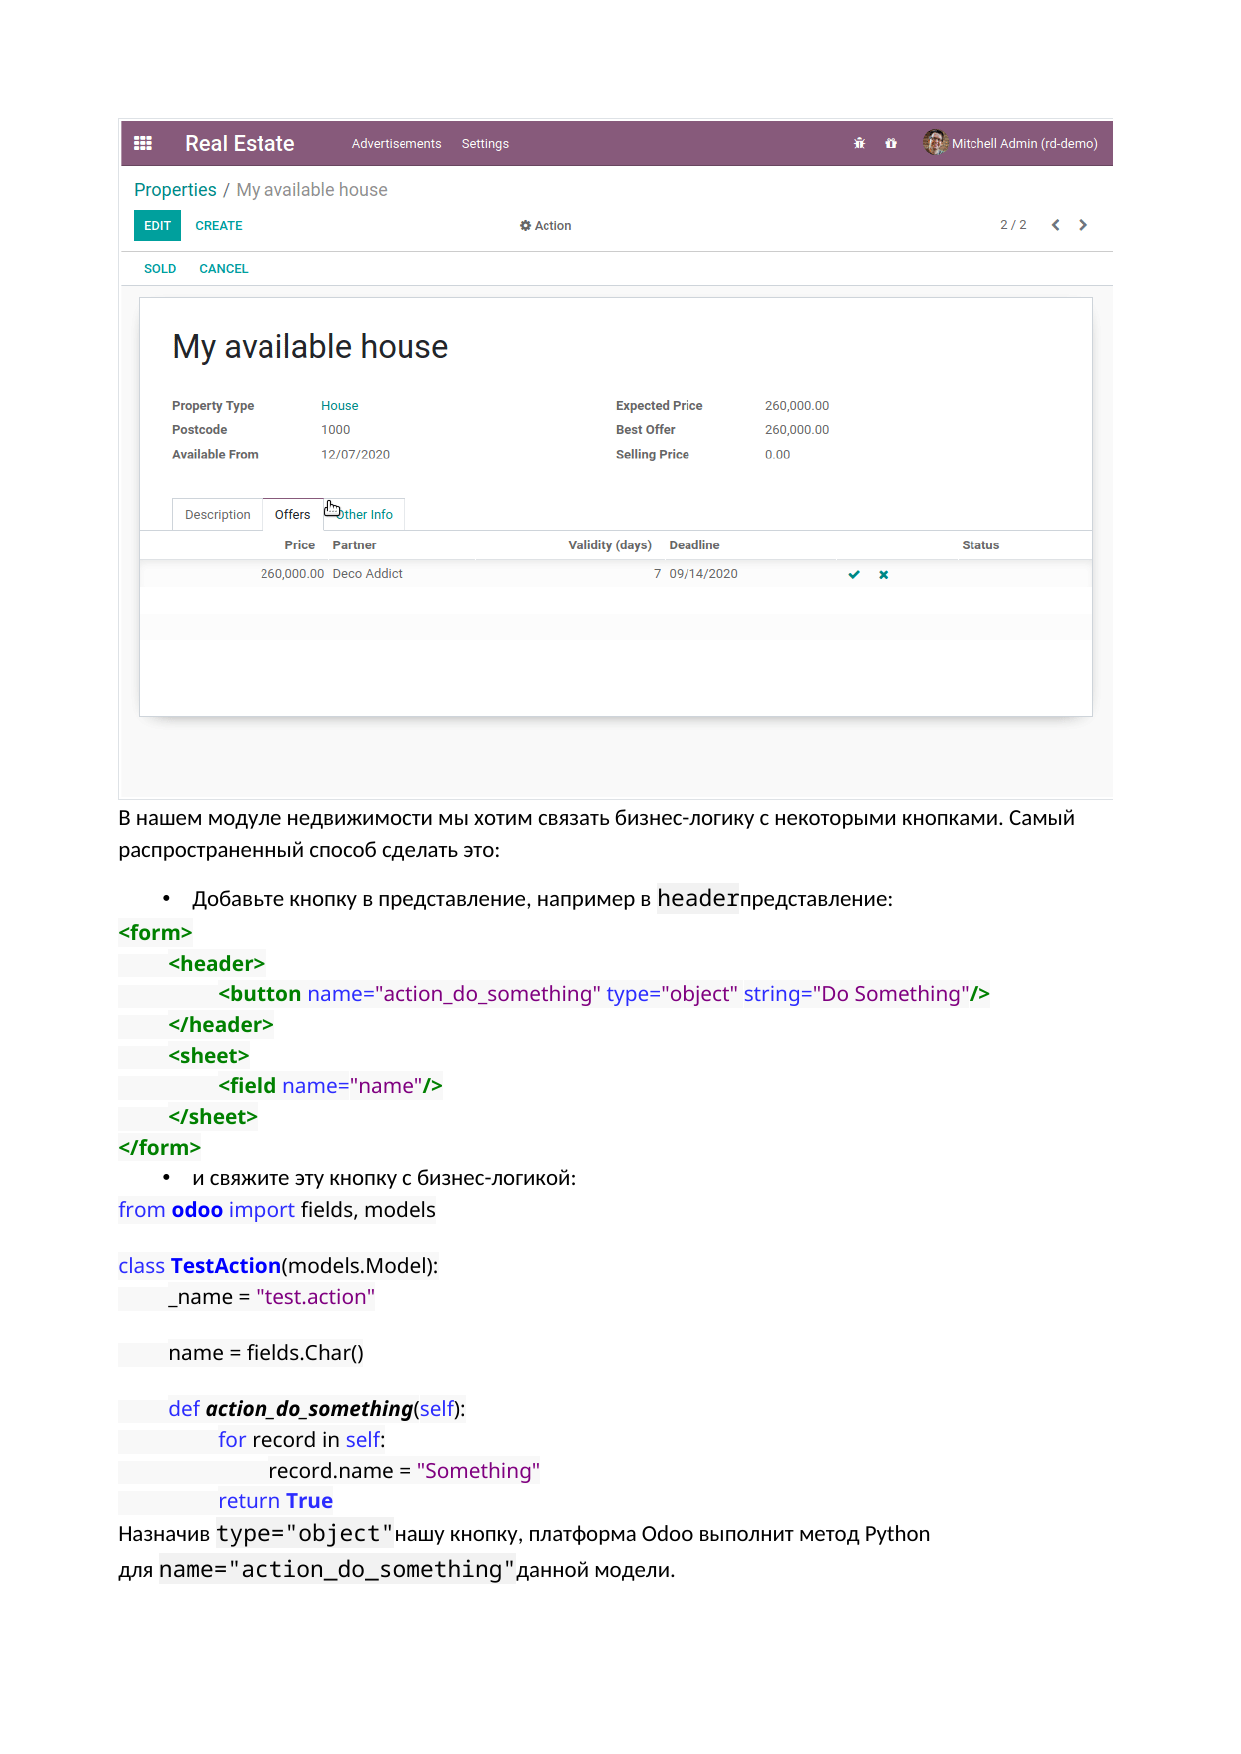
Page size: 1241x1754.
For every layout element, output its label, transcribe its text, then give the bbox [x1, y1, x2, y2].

text from odoo import fields, models [118, 1196, 1122, 1224]
text <sheet> [118, 1041, 1122, 1069]
picture [121, 121, 1113, 797]
list и свяжите эту кнопку с бизнес-логикой: [162, 1163, 1122, 1191]
text record.name = "Something" [118, 1456, 1122, 1484]
text name = fields.Char() [118, 1338, 1122, 1367]
text </sheet> [118, 1102, 1122, 1131]
text <field name="name"/> [118, 1071, 1122, 1100]
text return True [118, 1486, 1122, 1515]
text <form> [118, 918, 1122, 947]
text <header> [118, 949, 1122, 977]
text class TestAction(models.Model): [118, 1252, 1122, 1280]
text Назначив type="object"нашу кнопку, платформа Odoo выполнит метод Python для name="action_do_something"данной модели. [118, 1517, 1122, 1584]
text for record in self: [118, 1425, 1122, 1454]
text _name = "test.action" [118, 1282, 1122, 1311]
text В нашем модуле недвижимости мы хотим связать бизнес-логику с некоторыми кнопками. Самый распространенный способ сделать это: [118, 118, 1122, 864]
text </header> [118, 1010, 1122, 1039]
list Добавьте кнопку в представление, например в headerпредставление: [162, 882, 1122, 914]
text <button name="action_do_something" type="object" string="Do Something"/> [118, 979, 1122, 1008]
text </form> [118, 1133, 1122, 1161]
text def action_do_something(self): [118, 1394, 1122, 1423]
